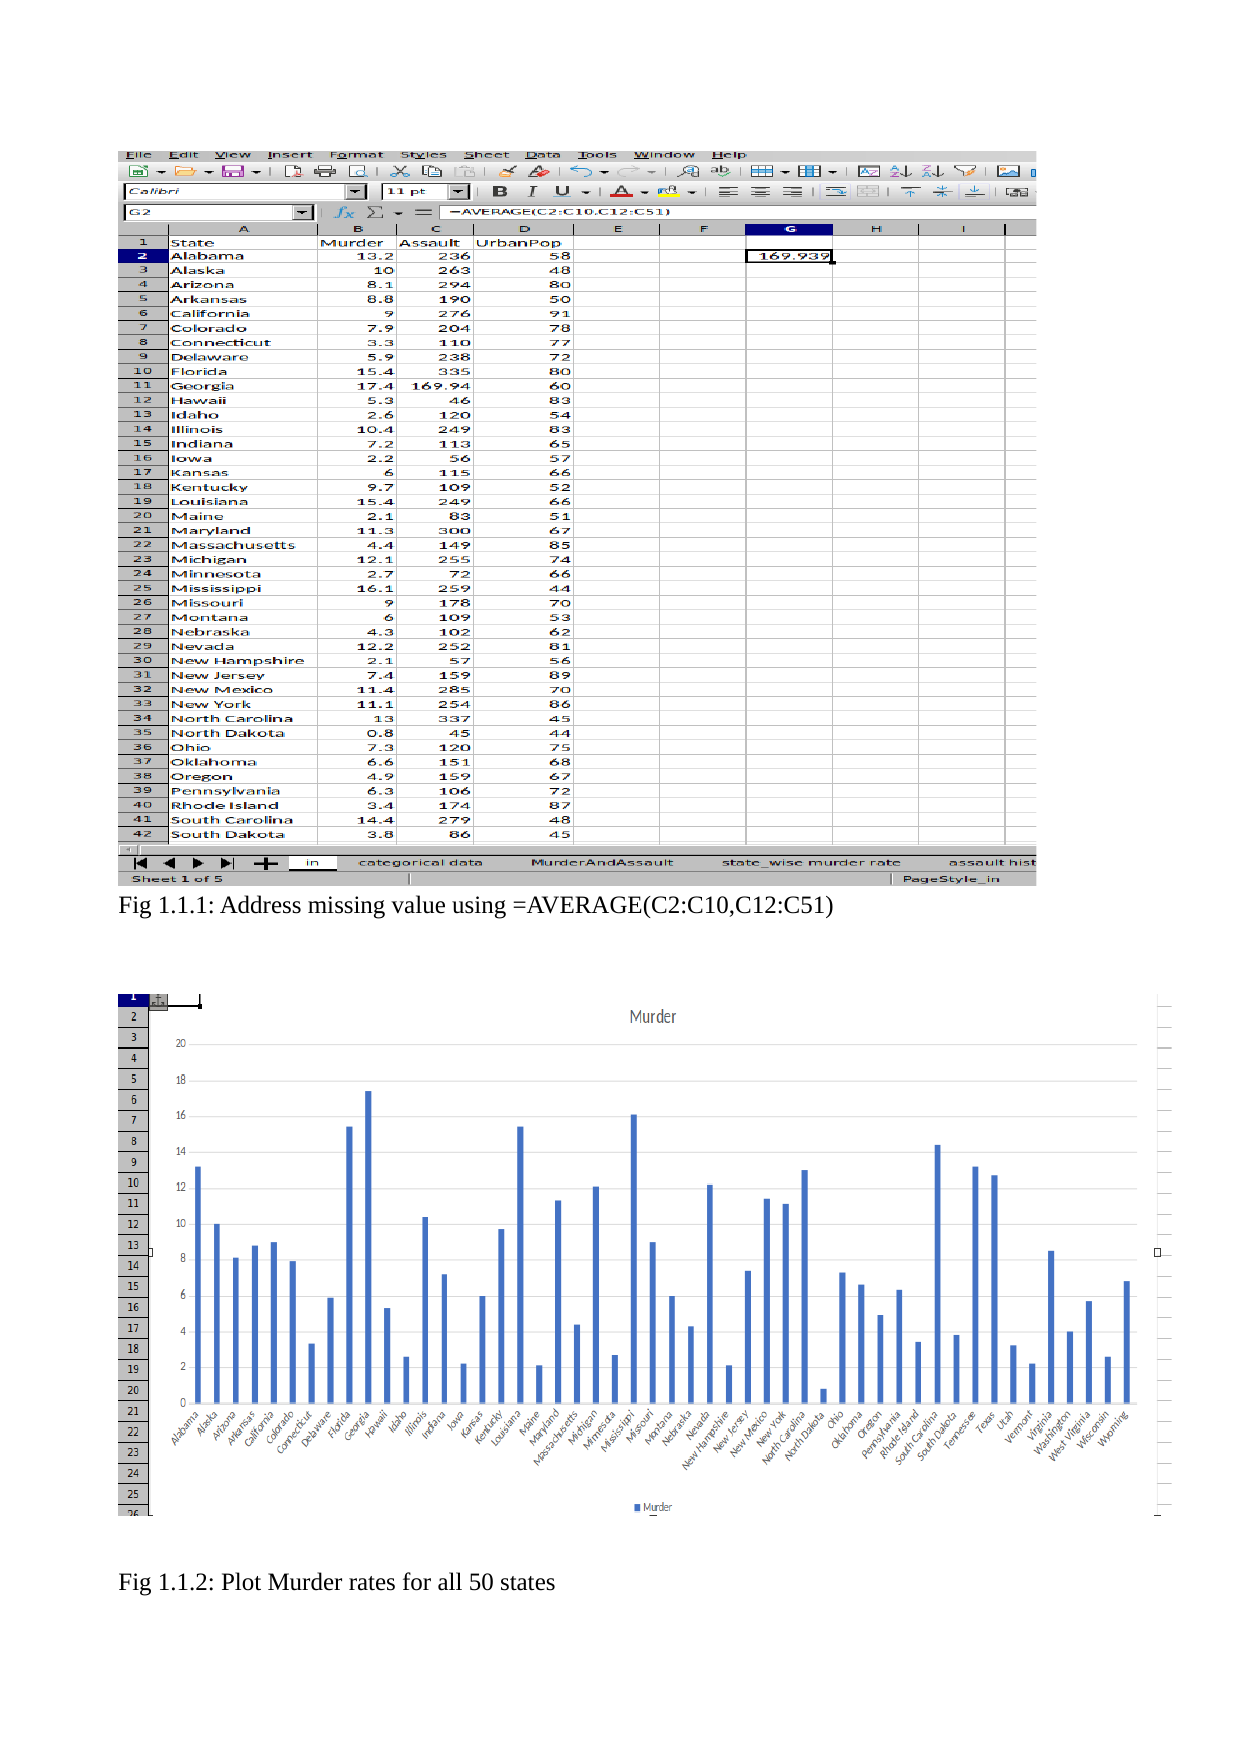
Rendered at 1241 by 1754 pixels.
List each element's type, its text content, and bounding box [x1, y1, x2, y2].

text Fig 1.1.1: Address missing value using =AVERAGE(C2:C10,C12:C51) [118, 166, 1122, 918]
text Fig 1.1.2: Plot Murder rates for all 50 states [118, 1567, 1122, 1596]
